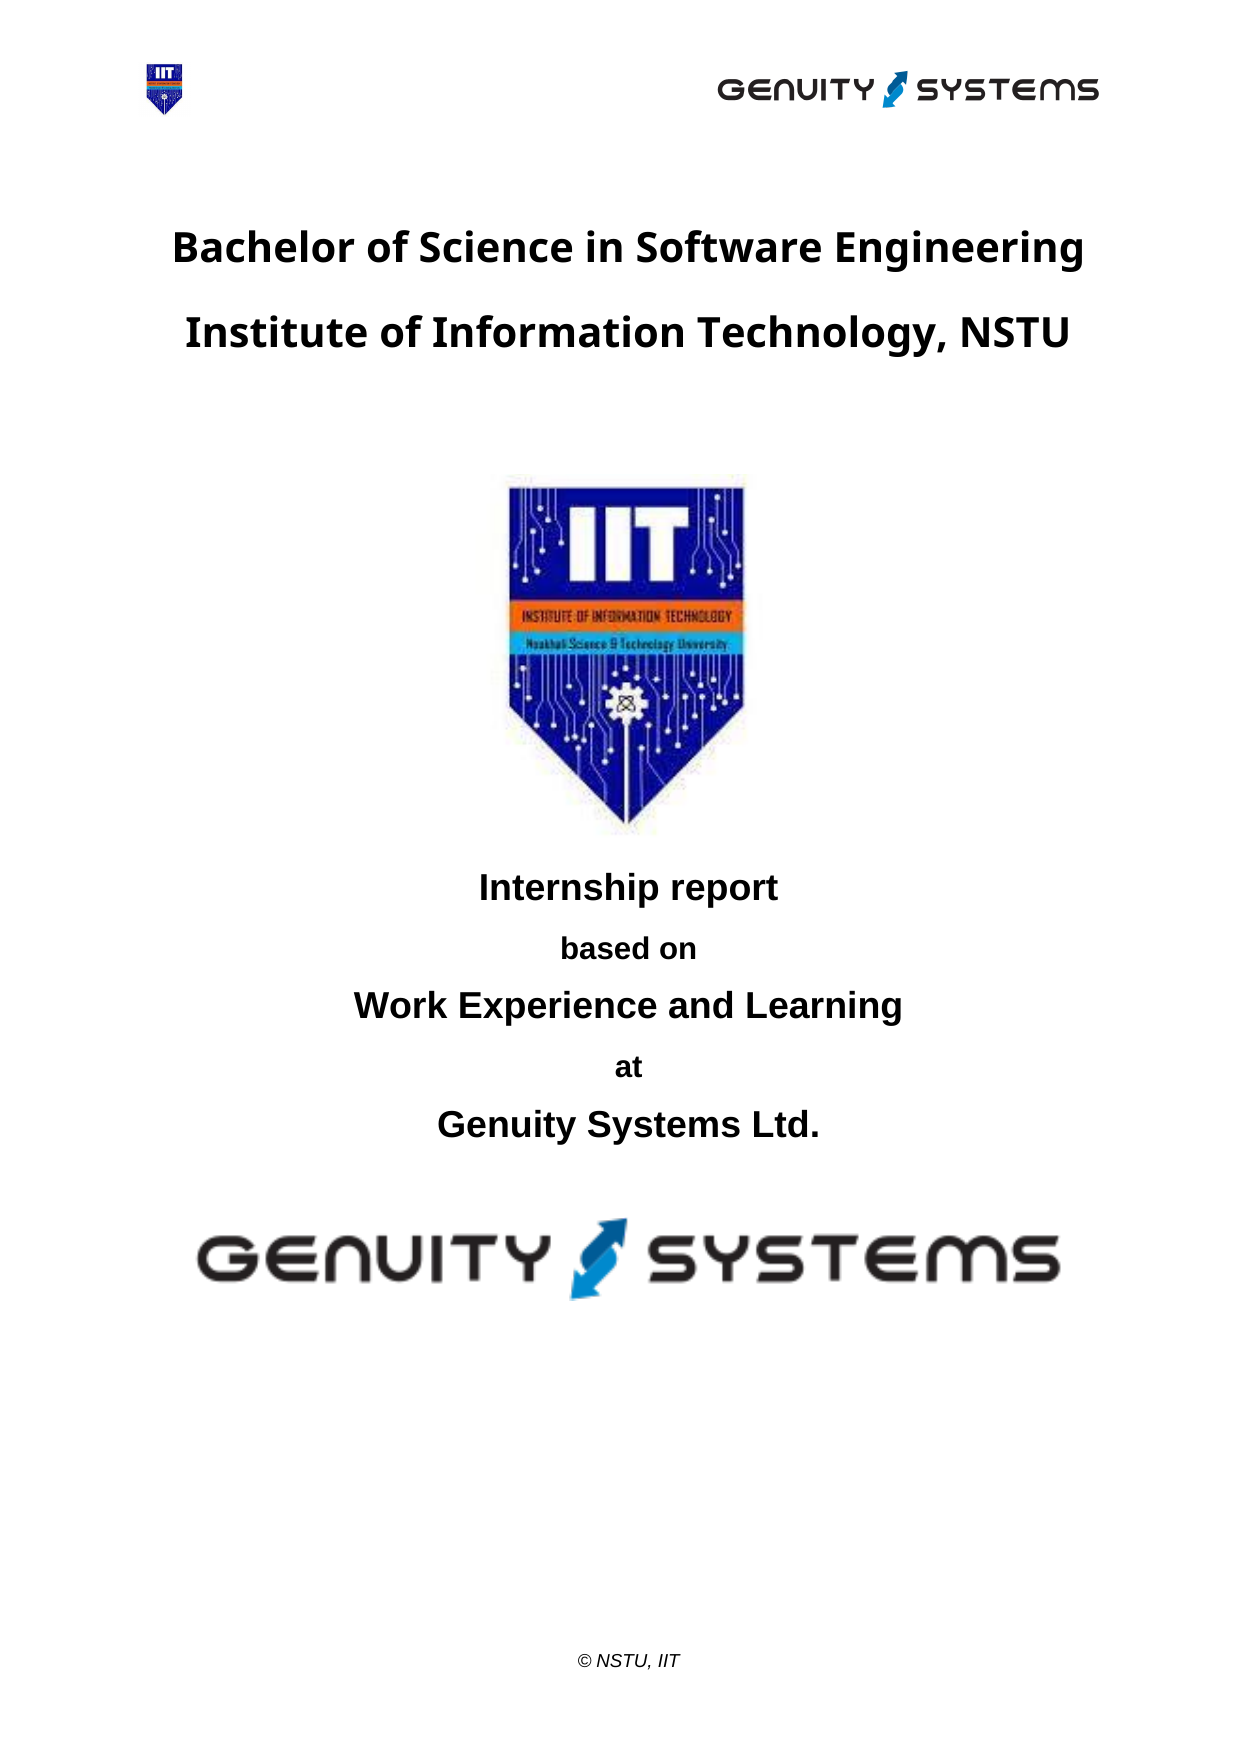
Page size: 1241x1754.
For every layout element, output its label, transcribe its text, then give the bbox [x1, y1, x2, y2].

text Institute of Information Technology, NSTU [103, 303, 1153, 360]
picture [446, 474, 811, 839]
picture [137, 62, 192, 117]
text Work Experience and Learning [103, 984, 1153, 1027]
text Internship report [103, 865, 1153, 908]
text Genuity Systems Ltd. [103, 1102, 1153, 1145]
picture [190, 1217, 1067, 1301]
text at [103, 1048, 1153, 1084]
text Bachelor of Science in Software Engineering [103, 218, 1153, 275]
picture [714, 70, 1101, 108]
text based on [103, 930, 1153, 966]
